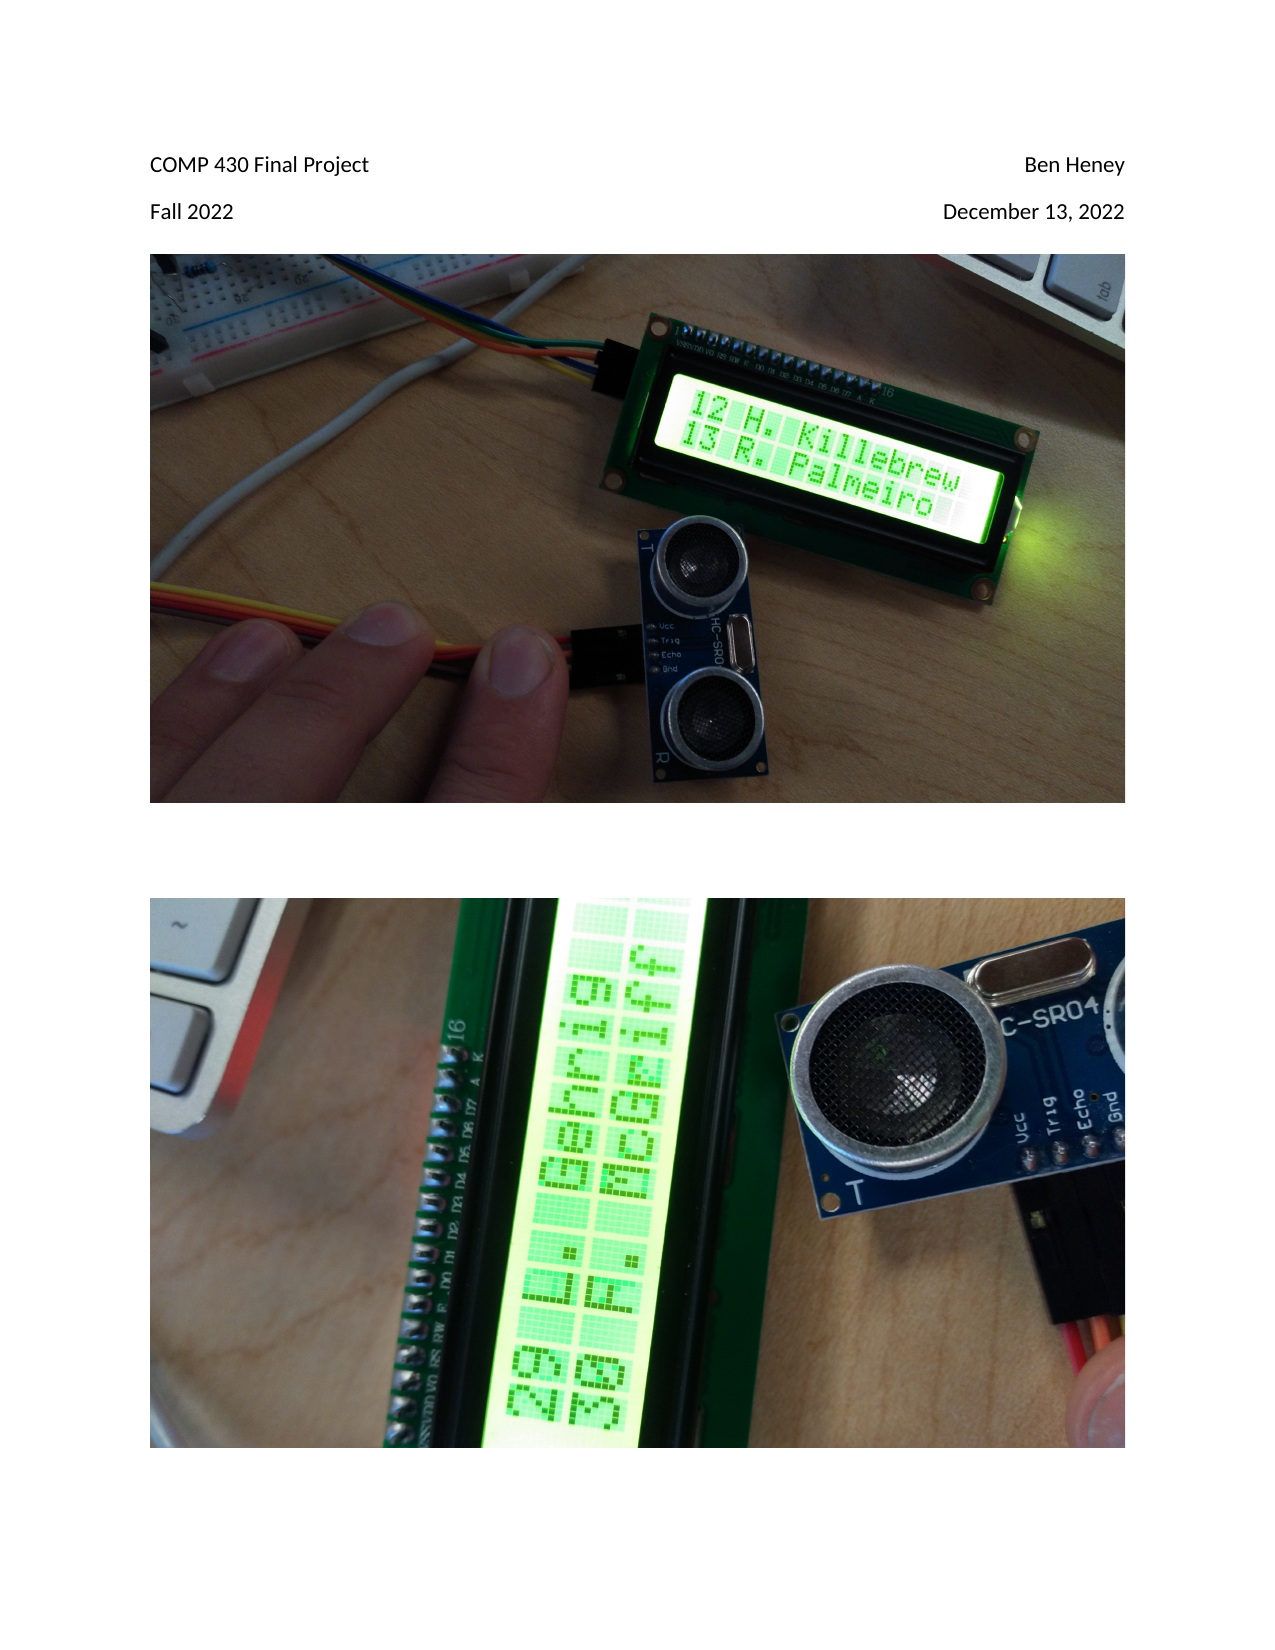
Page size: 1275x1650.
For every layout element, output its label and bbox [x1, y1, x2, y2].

picture [150, 898, 1125, 1448]
picture [150, 254, 1125, 803]
